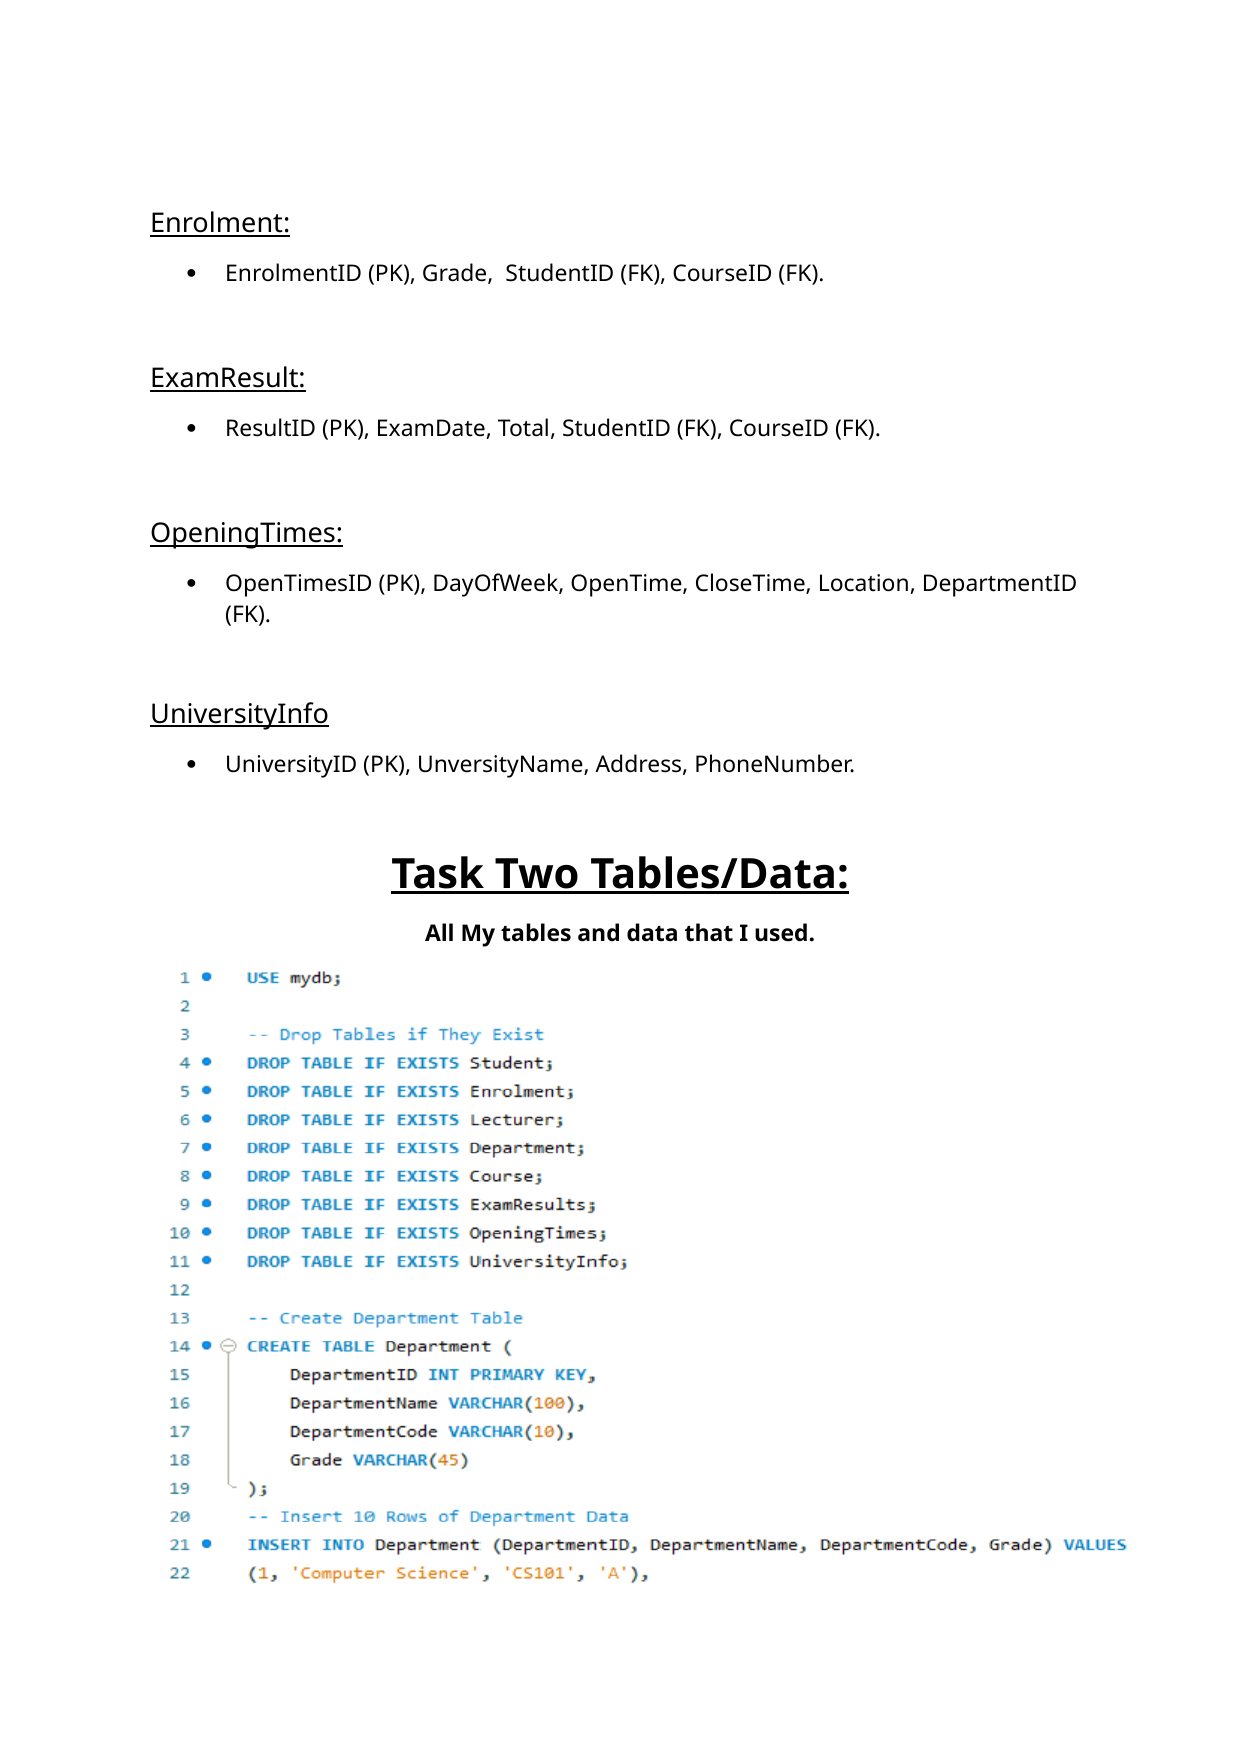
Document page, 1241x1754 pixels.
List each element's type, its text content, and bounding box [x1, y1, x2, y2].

text ExamResult: [150, 358, 1090, 395]
text All My tables and data that I used. [150, 917, 1090, 948]
list OpenTimesID (PK), DayOfWeek, OpenTime, CloseTime, Location, DepartmentID (FK). [187, 567, 1090, 629]
list UniversityID (PK), UnversityName, Address, PhoneNumber. [187, 748, 1090, 779]
text Enrolment: [150, 203, 1090, 240]
list EnrolmentID (PK), Grade, StudentID (FK), CourseID (FK). [187, 257, 1090, 288]
text UniversityInfo [150, 694, 1090, 731]
text OpeningTimes: [150, 513, 1090, 550]
text Task Two Tables/Data: [150, 843, 1090, 900]
list ResultID (PK), ExamDate, Total, StudentID (FK), CourseID (FK). [187, 412, 1090, 443]
